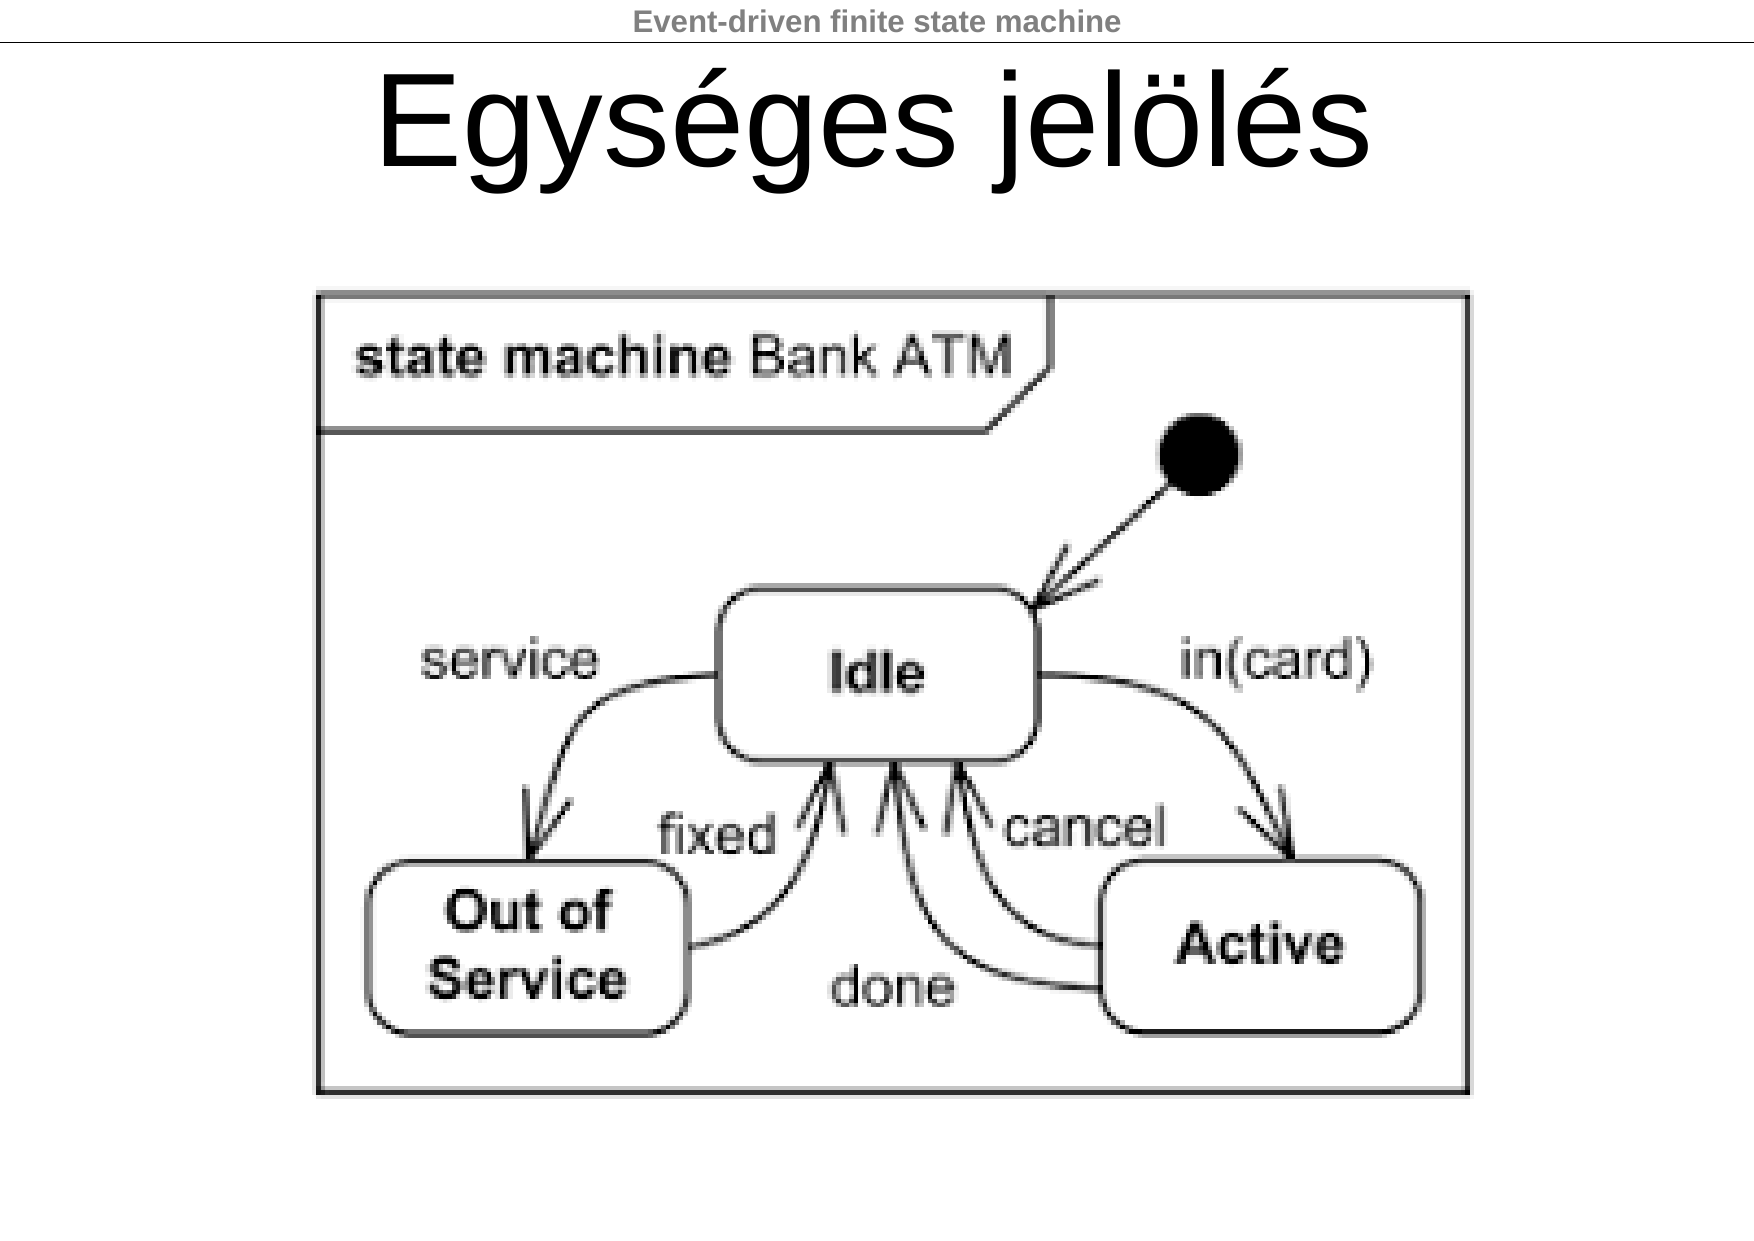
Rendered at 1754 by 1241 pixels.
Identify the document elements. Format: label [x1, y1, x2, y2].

picture [308, 282, 1478, 1104]
